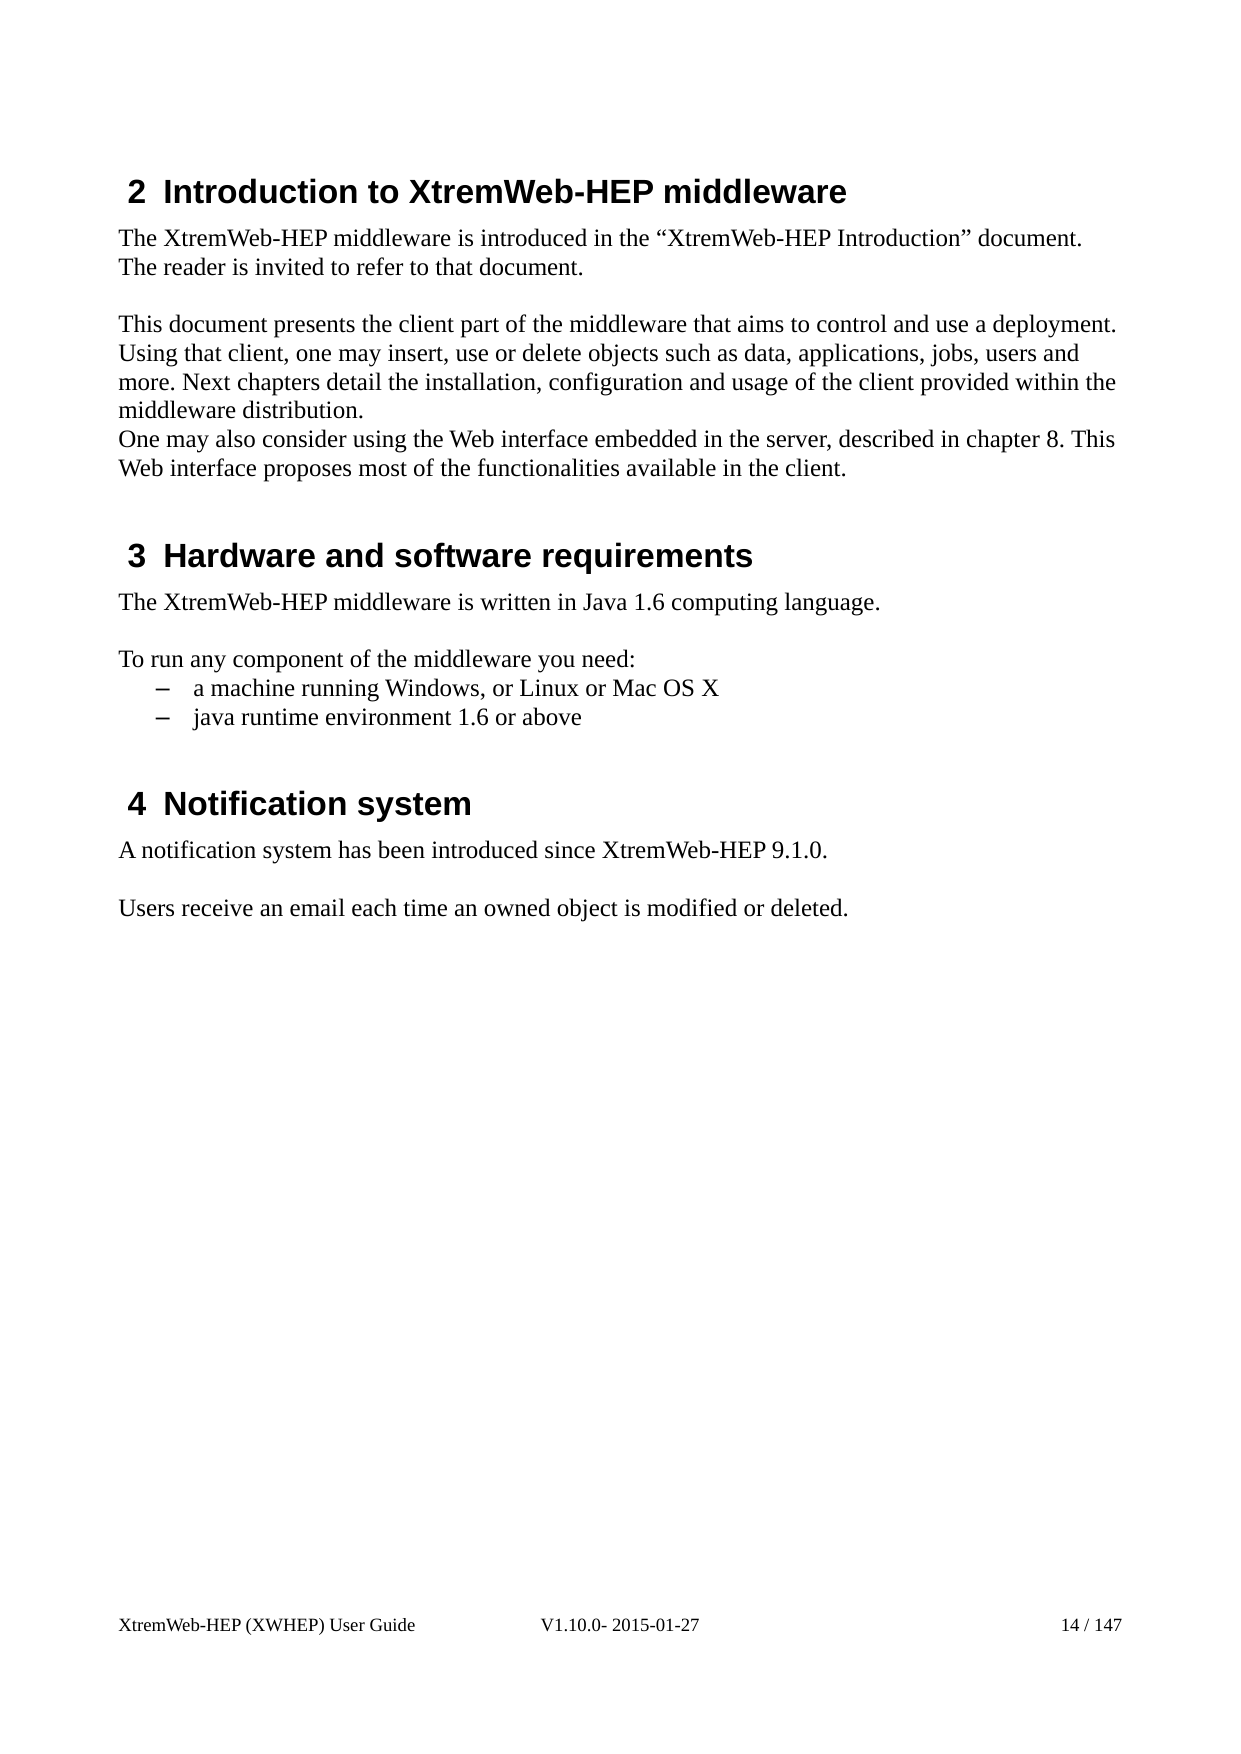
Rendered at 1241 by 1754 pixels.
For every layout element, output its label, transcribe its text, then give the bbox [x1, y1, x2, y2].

subtitle Introduction to XtremWeb-HEP middleware [118, 172, 1122, 211]
text One may also consider using the Web interface embedded in the server, described in chapter 8. This Web interface proposes most of the functionalities available in the client. [118, 424, 1122, 482]
list a machine running Windows, or Linux or Mac OS X [156, 673, 1122, 702]
text The XtremWeb-HEP middleware is introduced in the “XtremWeb-HEP Introduction” document. The reader is invited to refer to that document. [118, 223, 1122, 281]
text The XtremWeb-HEP middleware is written in Java 1.6 computing language. [118, 587, 1122, 615]
text Users receive an email each time an owned object is modified or deleted. [118, 893, 1122, 922]
text A notification system has been introduced since XtremWeb-HEP 9.1.0. [118, 835, 1122, 864]
subtitle Hardware and software requirements [118, 536, 1122, 574]
text This document presents the client part of the middleware that aims to control and use a deployment. Using that client, one may insert, use or delete objects such as data, applications, jobs, users and more. Next chapters detail the installation, configuration and usage of the client provided within the middleware distribution. [118, 309, 1122, 424]
list java runtime environment 1.6 or above [156, 702, 1122, 730]
subtitle Notification system [118, 784, 1122, 823]
text To run any component of the middleware you need: [118, 644, 1122, 673]
